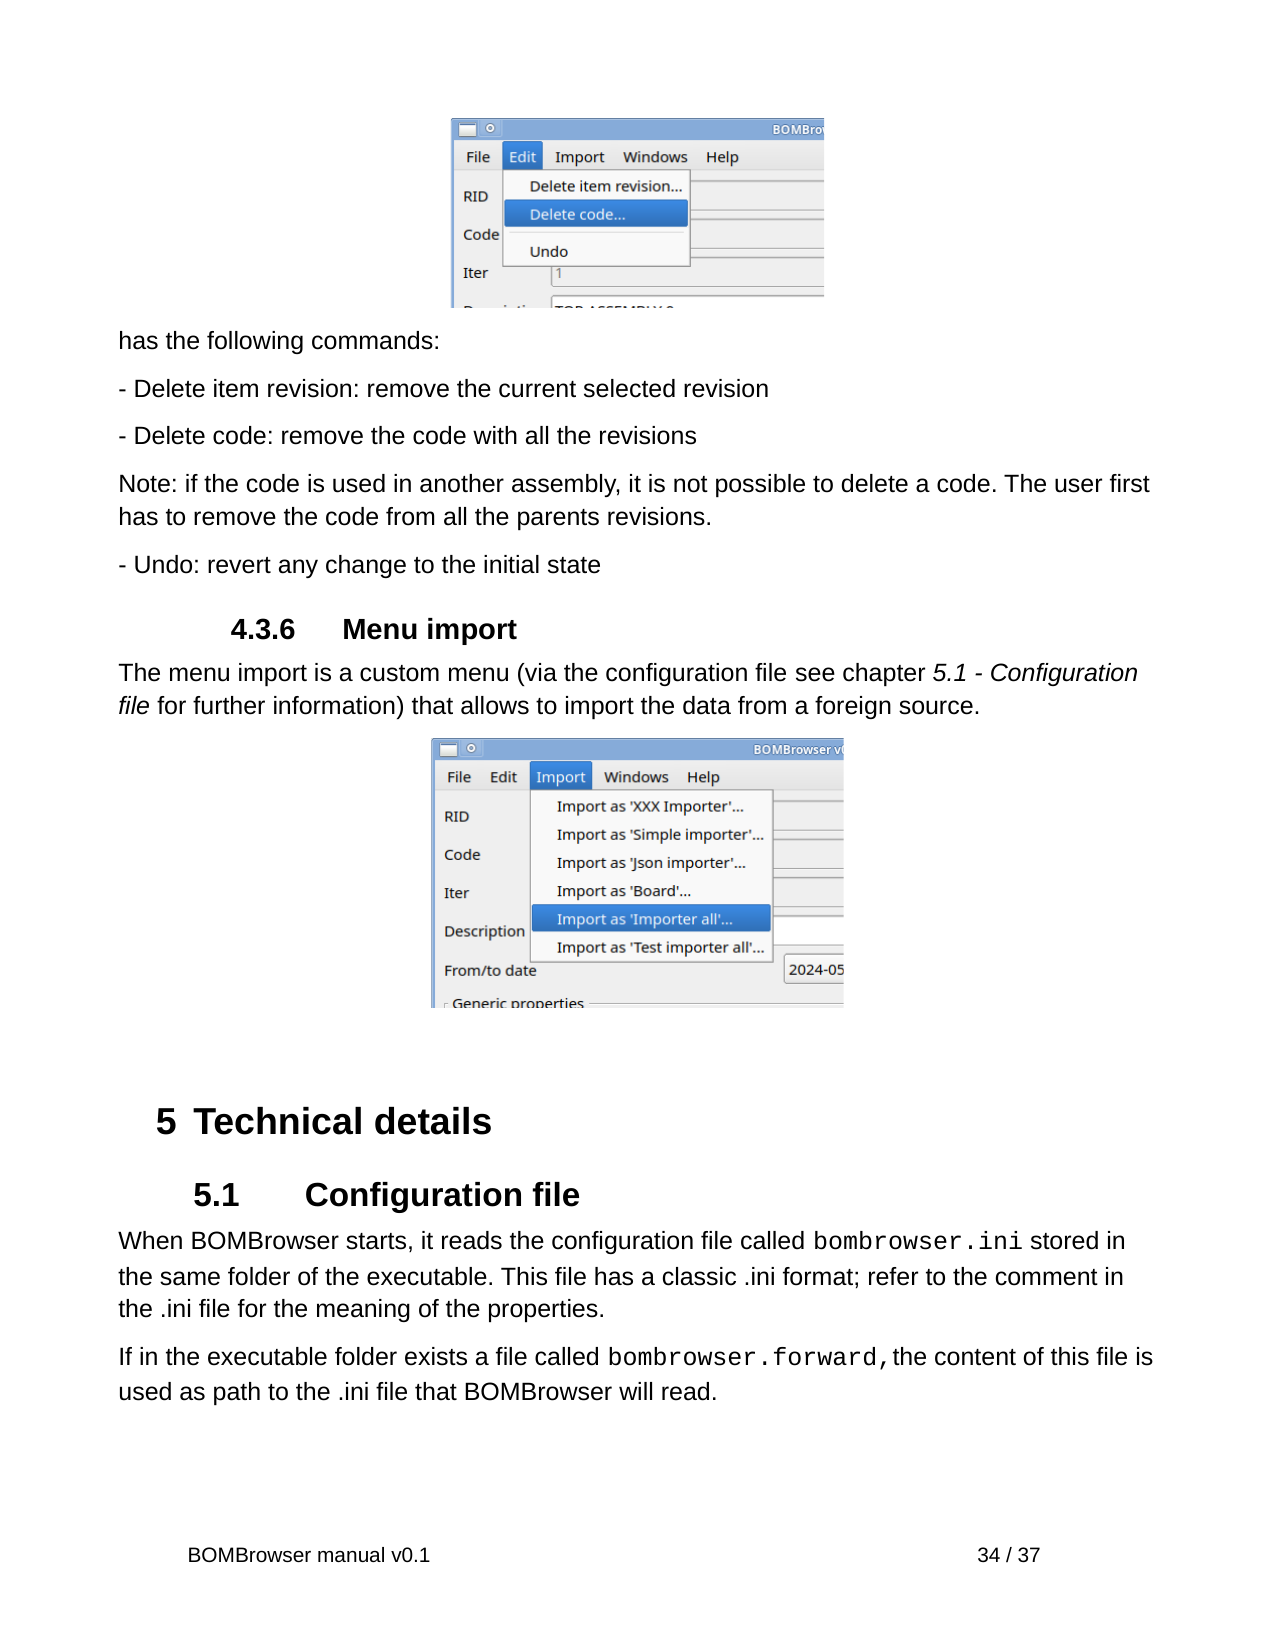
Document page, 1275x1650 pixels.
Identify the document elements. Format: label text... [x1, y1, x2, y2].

subtitle Configuration file [193, 1175, 1157, 1214]
text If in the executable folder exists a file called bombrowser.forward,the content of this file is used as path to the .ini file that BOMBrowser will read. [118, 1342, 1157, 1406]
subtitle Technical details [156, 1099, 1157, 1142]
text Note: if the code is used in another assembly, it is not possible to delete a code. The user first has to remove the code from all the parents revisions. [118, 469, 1157, 531]
text When BOMBrowser starts, it reads the configuration file called bombrowser.ini stored in the same folder of the executable. This file has a classic .ini format; refer to the comment in the .ini file for the meaning of the properties. [118, 1226, 1157, 1323]
subtitle Menu import [231, 612, 1157, 645]
text - Delete item revision: remove the current selected revision [118, 374, 1157, 402]
text - Undo: revert any change to the initial state [118, 549, 1157, 578]
text - Delete code: remove the code with all the revisions [118, 421, 1157, 450]
text The menu import is a custom menu (via the configuration file see chapter 5.1 - Configuration file for further information) that allows to import the data from a foreign source. [118, 658, 1157, 719]
text has the following commands: [118, 326, 1157, 355]
